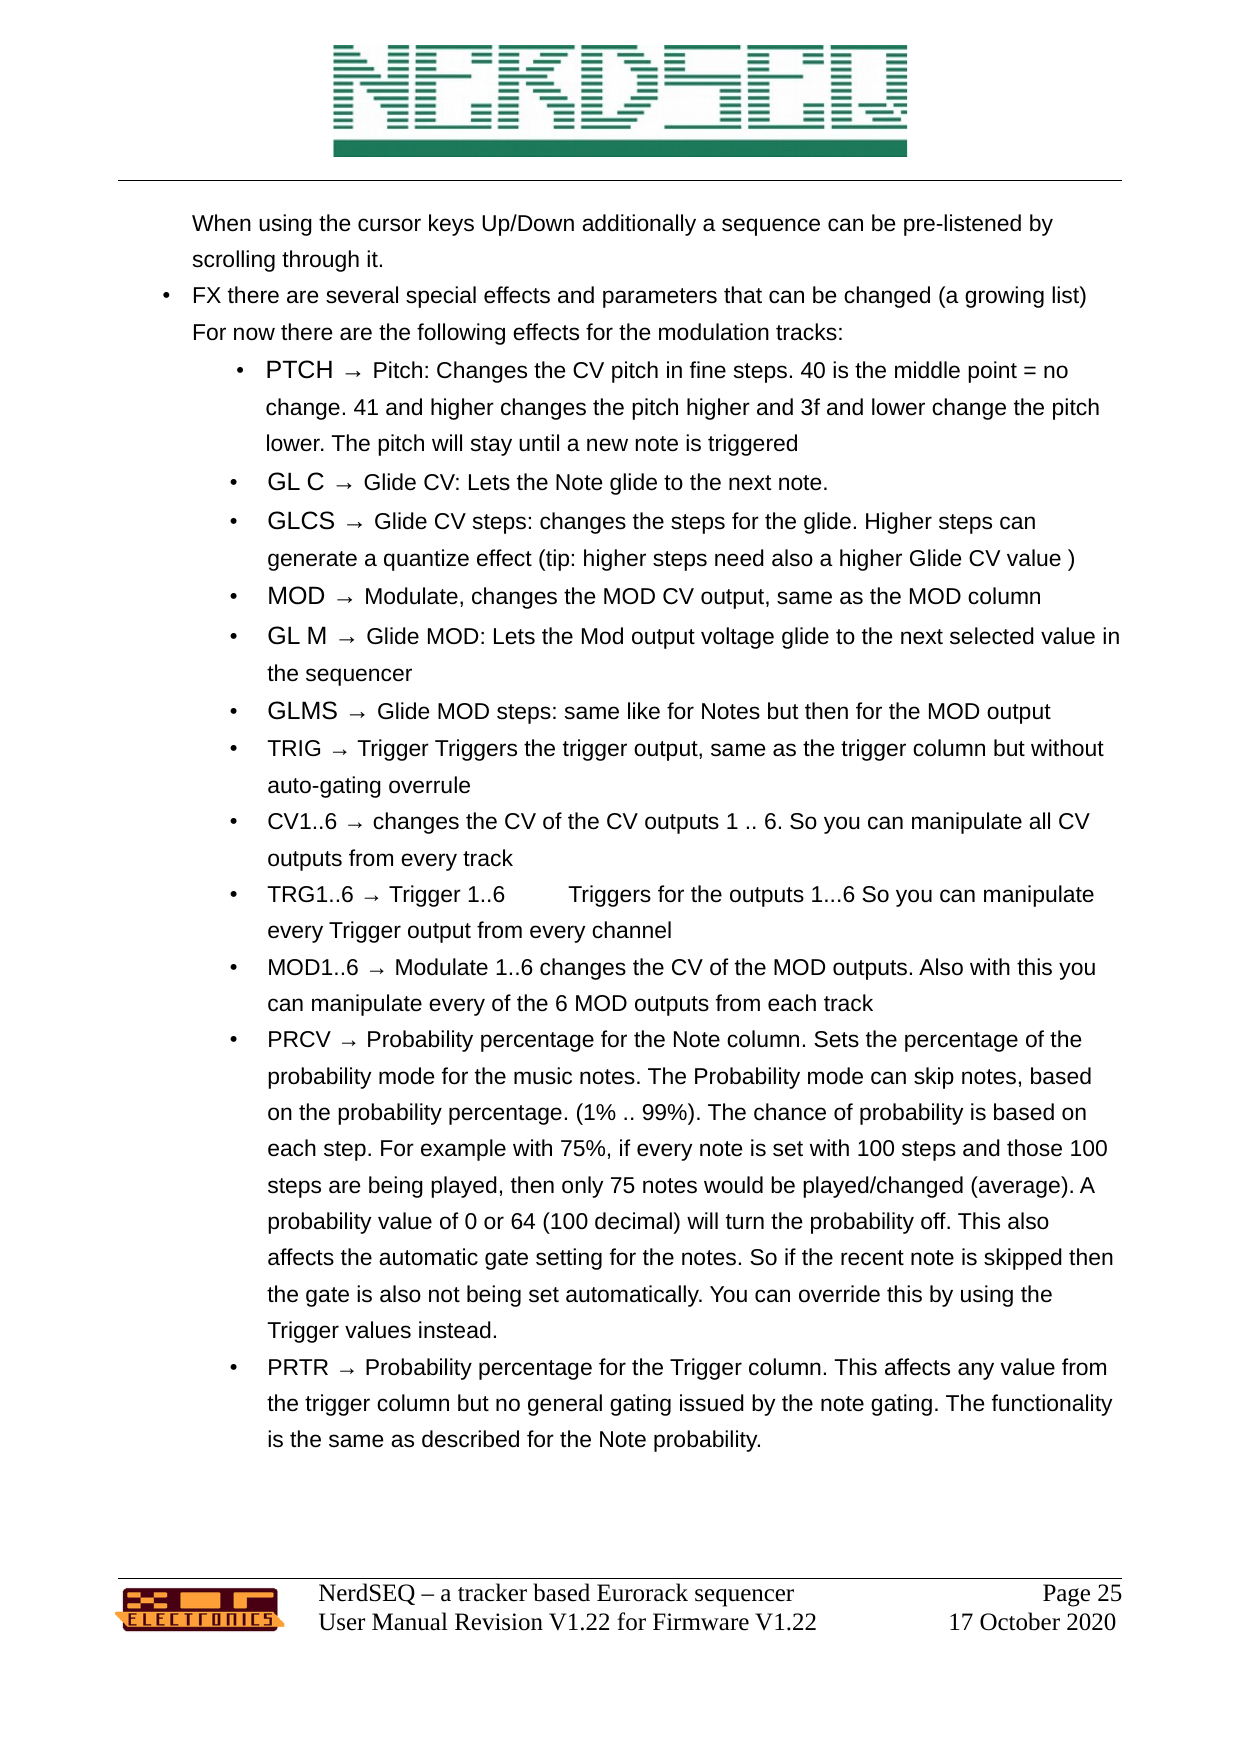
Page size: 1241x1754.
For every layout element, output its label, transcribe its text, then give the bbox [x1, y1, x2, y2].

picture [333, 45, 908, 157]
list TRIG → Trigger Triggers the trigger output, same as the trigger column but without auto-gating overrule [229, 735, 1122, 798]
picture [115, 1584, 285, 1634]
list MOD1..6 → Modulate 1..6 changes the CV of the MOD outputs. Also with this you can manipulate every of the 6 MOD outputs from each track [229, 953, 1122, 1016]
list TRG1..6 → Trigger 1..6 Triggers for the outputs 1...6 So you can manipulate every Trigger output from every channel [229, 881, 1122, 943]
list GLCS → Glide CV steps: changes the steps for the glide. Higher steps can generate a quantize effect (tip: higher steps need also a higher Glide CV value ) [229, 506, 1122, 571]
list FX there are several special effects and parameters that can be changed (a growing list) For now there are the following effects for the modulation tracks: [162, 282, 1122, 345]
list PRTR → Probability percentage for the Trigger column. This affects any value from the trigger column but no general gating issued by the note gating. The functionality is the same as described for the Note probability. [229, 1353, 1122, 1452]
list PRCV → Probability percentage for the Note column. Sets the percentage of the probability mode for the music notes. The Probability mode can skip notes, based on the probability percentage. (1% .. 99%). The chance of probability is based on each step. For example with 75%, if every note is set with 100 steps and those 100 steps are being played, then only 75 notes would be played/changed (average). A probability value of 0 or 64 (100 decimal) will turn the probability off. This also affects the automatic gate setting for the notes. So if the recent note is skipped then the gate is also not being set automatically. You can override this by using the Trigger values instead. [229, 1026, 1122, 1343]
list GL M → Glide MOD: Lets the Mod output voltage glide to the next selected value in the sequencer [229, 621, 1122, 686]
list When using the cursor keys Up/Down additionally a sequence can be pre-listened by scrolling through it. [162, 209, 1122, 272]
list MOD → Modulate, changes the MOD CV output, same as the MOD column [229, 581, 1122, 610]
list GLMS → Glide MOD steps: same like for Notes but then for the MOD output [229, 696, 1122, 724]
list GL C → Glide CV: Lets the Note glide to the next note. [229, 466, 1122, 495]
list CV1..6 → changes the CV of the CV outputs 1 .. 6. So you can manipulate all CV outputs from every track [229, 808, 1122, 871]
list PTCH → Pitch: Changes the CV pitch in fine steps. 40 is the middle point = no change. 41 and higher changes the pitch higher and 3f and lower change the pitch lower. The pitch will stay until a new note is triggered [236, 355, 1122, 456]
